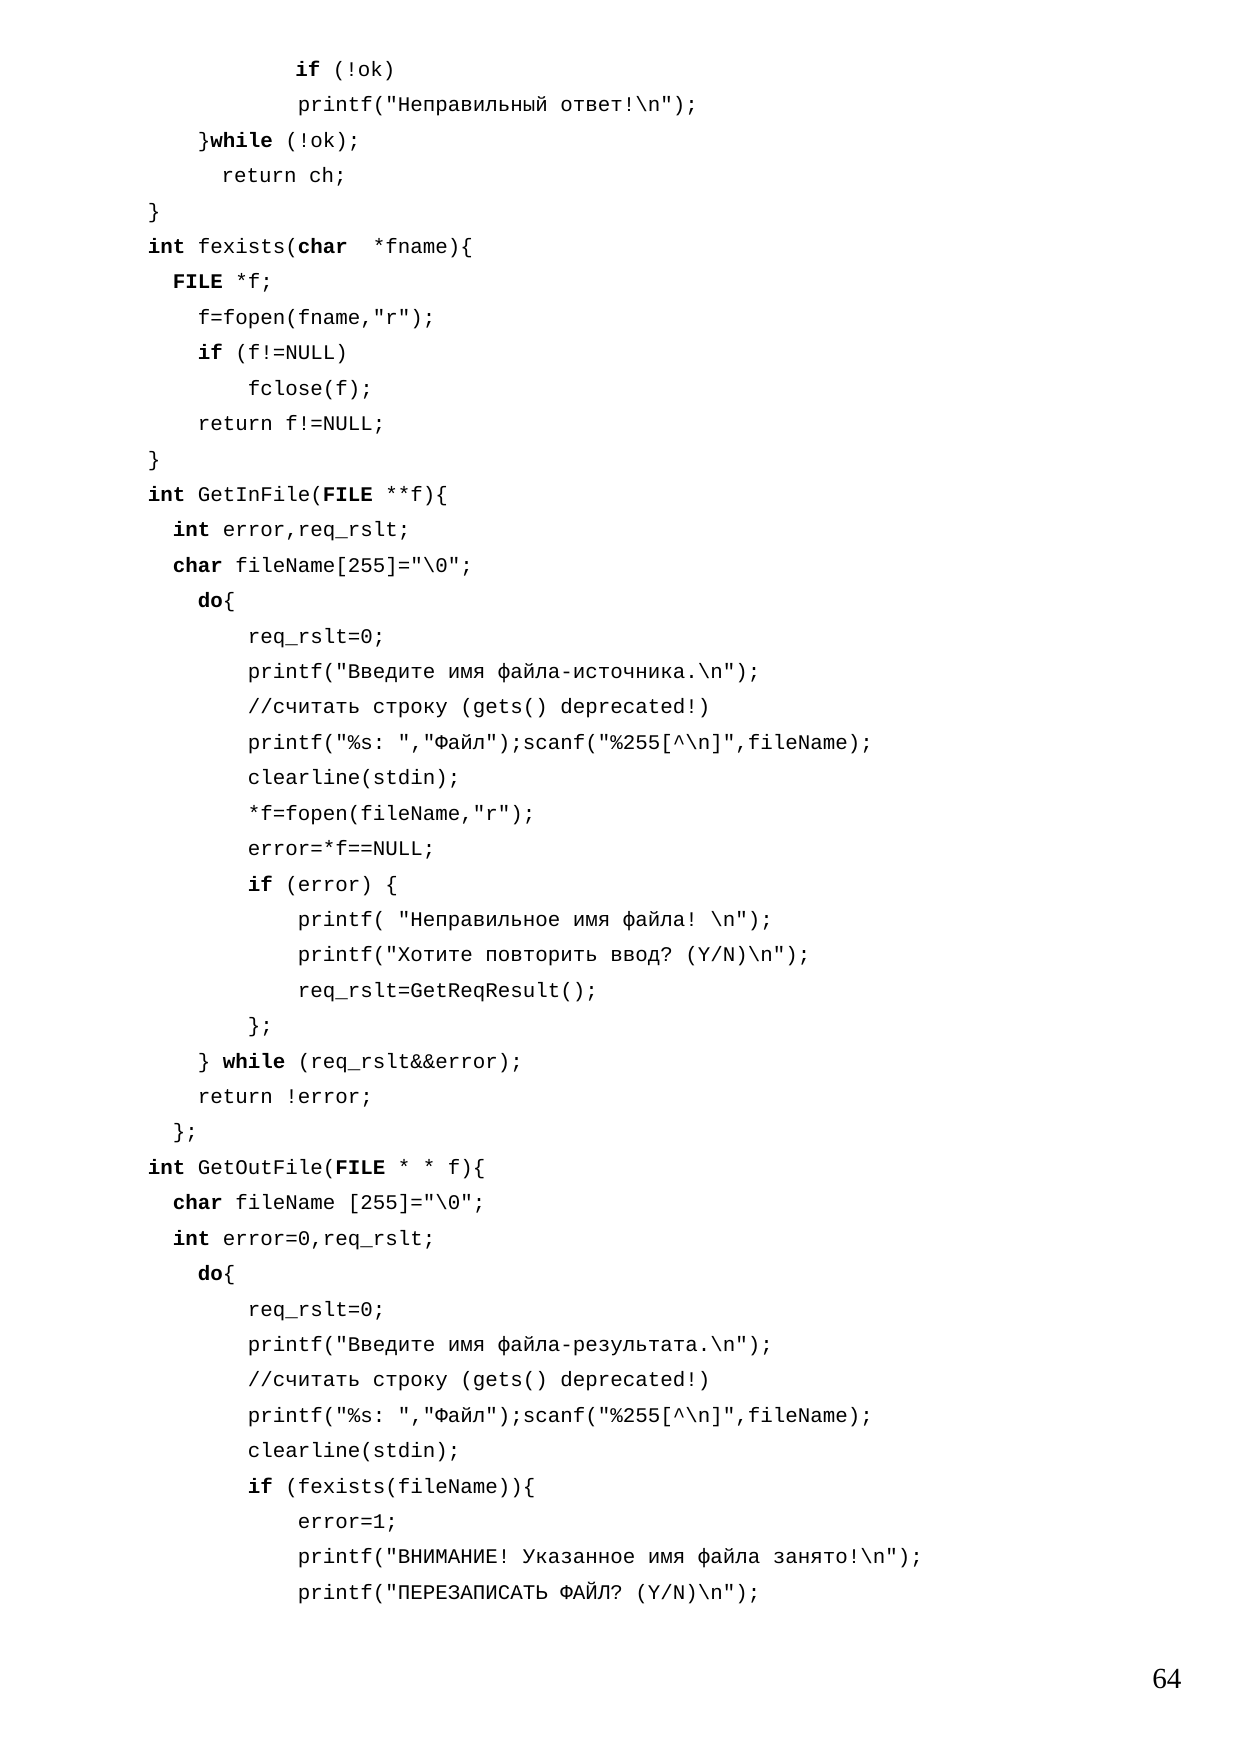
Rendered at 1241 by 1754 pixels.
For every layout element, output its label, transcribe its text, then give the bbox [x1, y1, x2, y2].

text int GetInFile(FILE **f){ [148, 484, 1181, 508]
text f=fopen(fname,"r"); [148, 307, 1181, 331]
text do{ [148, 1263, 1181, 1287]
text clearline(stdin); [148, 767, 1181, 791]
text } [148, 201, 1181, 224]
text printf("Неправильный ответ!\n"); [148, 94, 1181, 118]
text printf("Введите имя файла-результата.\n"); [148, 1334, 1181, 1358]
text printf("%s: ","Файл");scanf("%255[^\n]",fileName); [148, 732, 1181, 756]
text if (!ok) [148, 59, 1181, 83]
text error=1; [148, 1511, 1181, 1535]
text } [148, 449, 1181, 472]
text if (error) { [148, 874, 1181, 897]
text //считать строку (gets() deprecated!) [148, 1369, 1181, 1393]
text //считать строку (gets() deprecated!) [148, 697, 1181, 720]
text return !error; [148, 1086, 1181, 1110]
text return f!=NULL; [148, 413, 1181, 437]
text printf("Введите имя файла-источника.\n"); [148, 661, 1181, 685]
text clearline(stdin); [148, 1440, 1181, 1464]
text req_rslt=0; [148, 1299, 1181, 1322]
text *f=fopen(fileName,"r"); [148, 803, 1181, 826]
text } while (req_rslt&&error); [148, 1051, 1181, 1074]
text if (fexists(fileName)){ [148, 1476, 1181, 1499]
text char fileName [255]="\0"; [148, 1192, 1181, 1216]
text if (f!=NULL) [148, 342, 1181, 366]
text fclose(f); [148, 378, 1181, 401]
text printf("%s: ","Файл");scanf("%255[^\n]",fileName); [148, 1405, 1181, 1428]
text req_rslt=GetReqResult(); [148, 980, 1181, 1003]
text FILE *f; [148, 272, 1181, 295]
text }; [148, 1015, 1181, 1039]
text req_rslt=0; [148, 626, 1181, 649]
text char fileName[255]="\0"; [148, 555, 1181, 578]
text error=*f==NULL; [148, 838, 1181, 862]
text printf("ПЕРЕЗАПИСАТЬ ФАЙЛ? (Y/N)\n"); [148, 1582, 1181, 1606]
text int fexists(char *fname){ [148, 236, 1181, 260]
text printf("Хотите повторить ввод? (Y/N)\n"); [148, 944, 1181, 968]
text int error=0,req_rslt; [148, 1228, 1181, 1251]
text printf( "Неправильное имя файла! \n"); [148, 909, 1181, 933]
text return ch; [148, 165, 1181, 189]
text do{ [148, 590, 1181, 614]
text }; [148, 1122, 1181, 1145]
text printf("ВНИМАНИЕ! Указанное имя файла занято!\n"); [148, 1547, 1181, 1570]
text }while (!ok); [148, 130, 1181, 153]
text int GetOutFile(FILE * * f){ [148, 1157, 1181, 1181]
text int error,req_rslt; [148, 519, 1181, 543]
